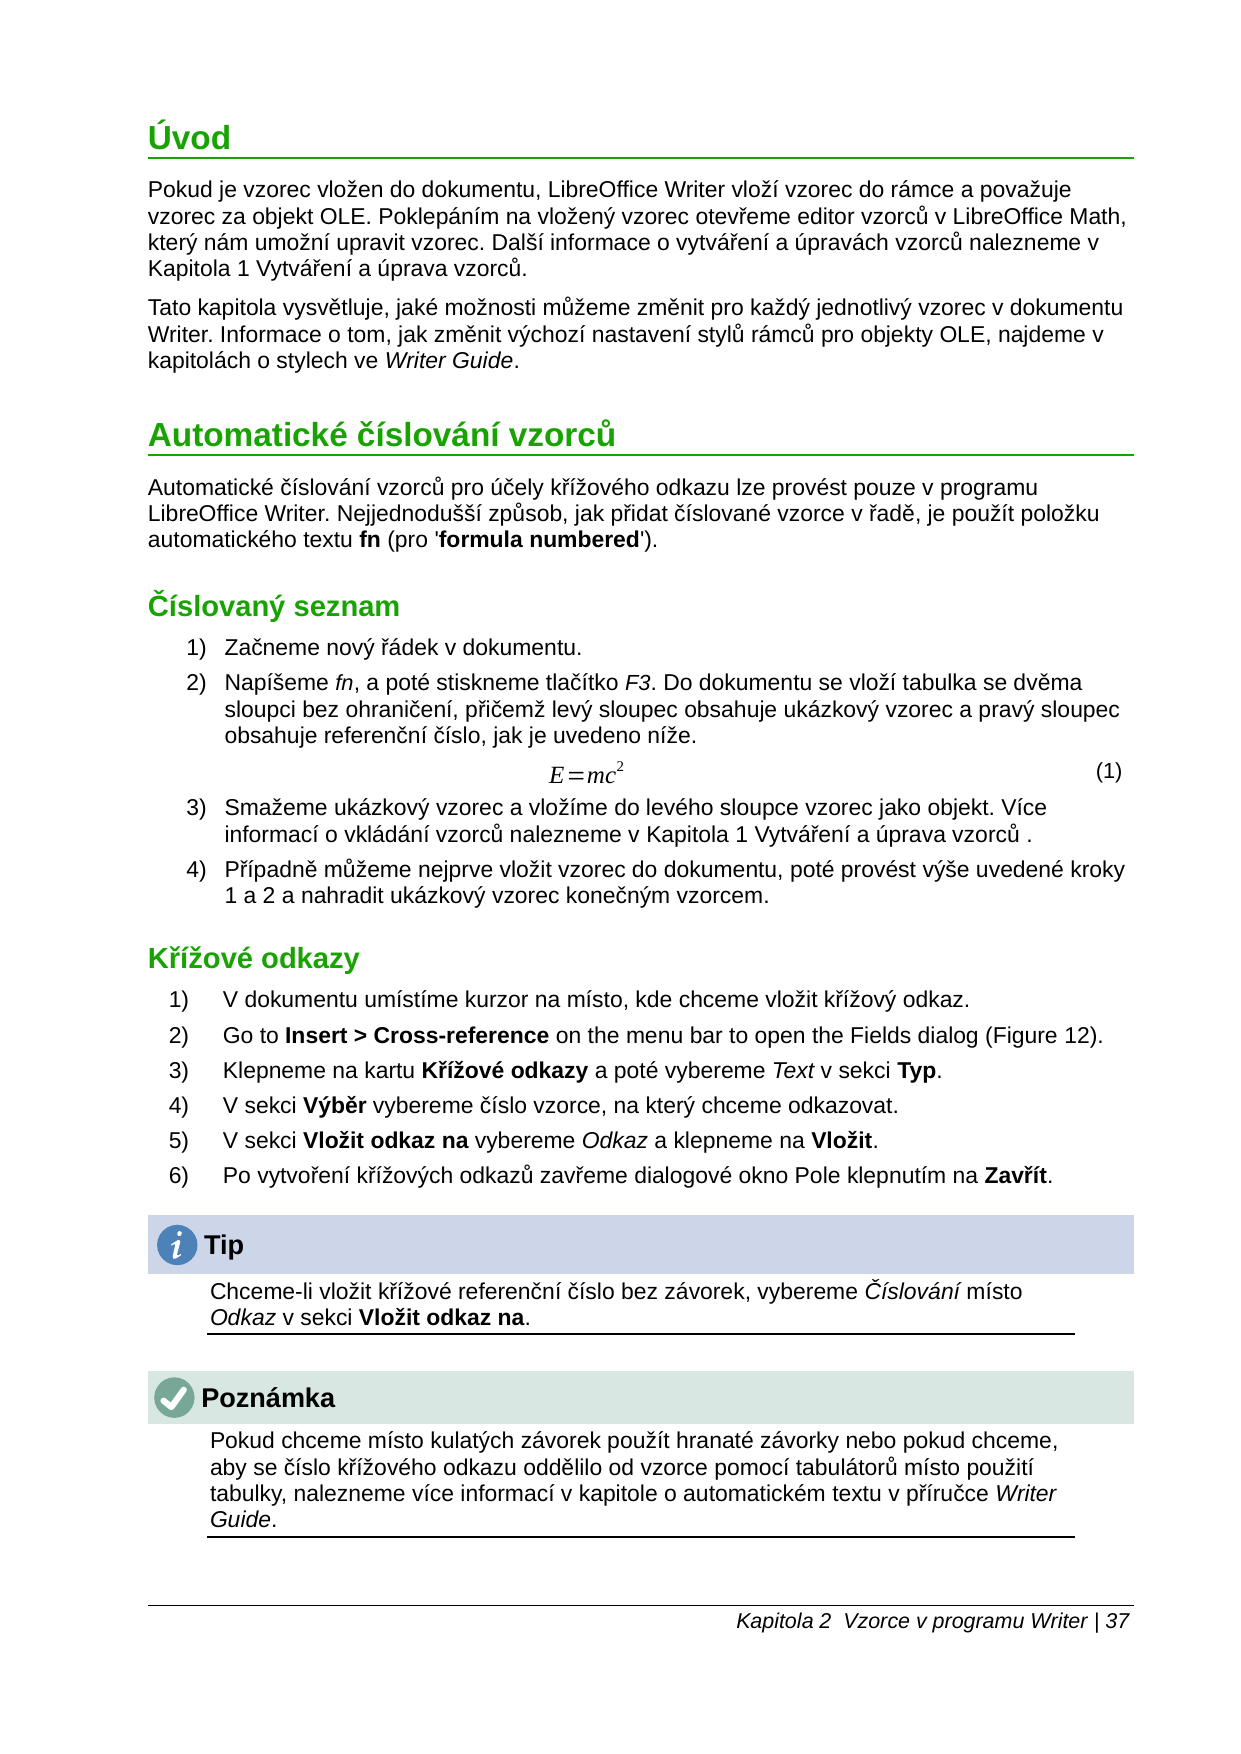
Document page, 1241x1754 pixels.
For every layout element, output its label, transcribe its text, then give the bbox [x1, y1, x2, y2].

list V sekci Vložit odkaz na vybereme Odkaz a klepneme na Vložit. [189, 1127, 1134, 1153]
list Napíšeme fn, a poté stiskneme tlačítko F3. Do dokumentu se vloží tabulka se dvěma sloupci bez ohraničení, přičemž levý sloupec obsahuje ukázkový vzorec a pravý sloupec obsahuje referenční číslo, jak je uvedeno níže. [207, 669, 1134, 748]
list Po vytvoření křížových odkazů zavřeme dialogové okno Pole klepnutím na Zavřít. [189, 1162, 1134, 1189]
list Go to Insert > Cross-reference on the menu bar to open the Fields dialog (Figure 12). [189, 1022, 1134, 1048]
table_header [148, 757, 1024, 788]
text Tato kapitola vysvětluje, jaké možnosti můžeme změnit pro každý jednotlivý vzorec v dokumentu Writer. Informace o tom, jak změnit výchozí nastavení stylů rámců pro objekty OLE, najdeme v kapitolách o stylech ve Writer Guide. [148, 294, 1134, 373]
table_header (1) [1024, 757, 1134, 788]
text Pokud je vzorec vložen do dokumentu, LibreOffice Writer vloží vzorec do rámce a považuje vzorec za objekt OLE. Poklepáním na vložený vzorec otevřeme editor vzorců v LibreOffice Math, který nám umožní upravit vzorec. Další informace o vytváření a úpravách vzorců nalezneme v kapitole 1 - Vytváření a úpravy vzorců. [148, 176, 1134, 282]
list Začneme nový řádek v dokumentu. [207, 634, 1134, 660]
list V dokumentu umístíme kurzor na místo, kde chceme vložit křížový odkaz. [189, 986, 1134, 1013]
text Pokud chceme místo kulatých závorek použít hranaté závorky nebo pokud chceme, aby se číslo křížového odkazu oddělilo od vzorce pomocí tabulátorů místo použití tabulky, nalezneme více informací v kapitole o automatickém textu v příručce Writer Guide. [207, 1424, 1075, 1536]
subtitle Číslovaný seznam [148, 589, 1134, 622]
subtitle Tip [148, 1215, 1134, 1274]
subtitle Křížové odkazy [148, 941, 1134, 974]
subtitle Úvod [148, 118, 1134, 157]
list Klepneme na kartu Křížové odkazy a poté vybereme Text v sekci Typ. [189, 1057, 1134, 1083]
list Smažeme ukázkový vzorec a vložíme do levého sloupce vzorec jako objekt. Více informací o vkládání vzorců nalezneme v kapitole 1 - Vytváření a úpravy vzorců . [207, 794, 1134, 847]
subtitle Automatické číslování vzorců [148, 415, 1134, 454]
list Případně můžeme nejprve vložit vzorec do dokumentu, poté provést výše uvedené kroky 1 a 2 a nahradit ukázkový vzorec konečným vzorcem. [207, 856, 1134, 908]
text Chceme-li vložit křížové referenční číslo bez závorek, vybereme Číslování místo Odkaz v sekci Vložit odkaz na. [207, 1274, 1075, 1333]
subtitle Poznámka [148, 1371, 1134, 1424]
text Automatické číslování vzorců pro účely křížového odkazu lze provést pouze v programu LibreOffice Writer. Nejjednodušší způsob, jak přidat číslované vzorce v řadě, je použít položku automatického textu fn (pro 'formula numbered'). [148, 473, 1134, 553]
list V sekci Výběr vybereme číslo vzorce, na který chceme odkazovat. [189, 1092, 1134, 1118]
